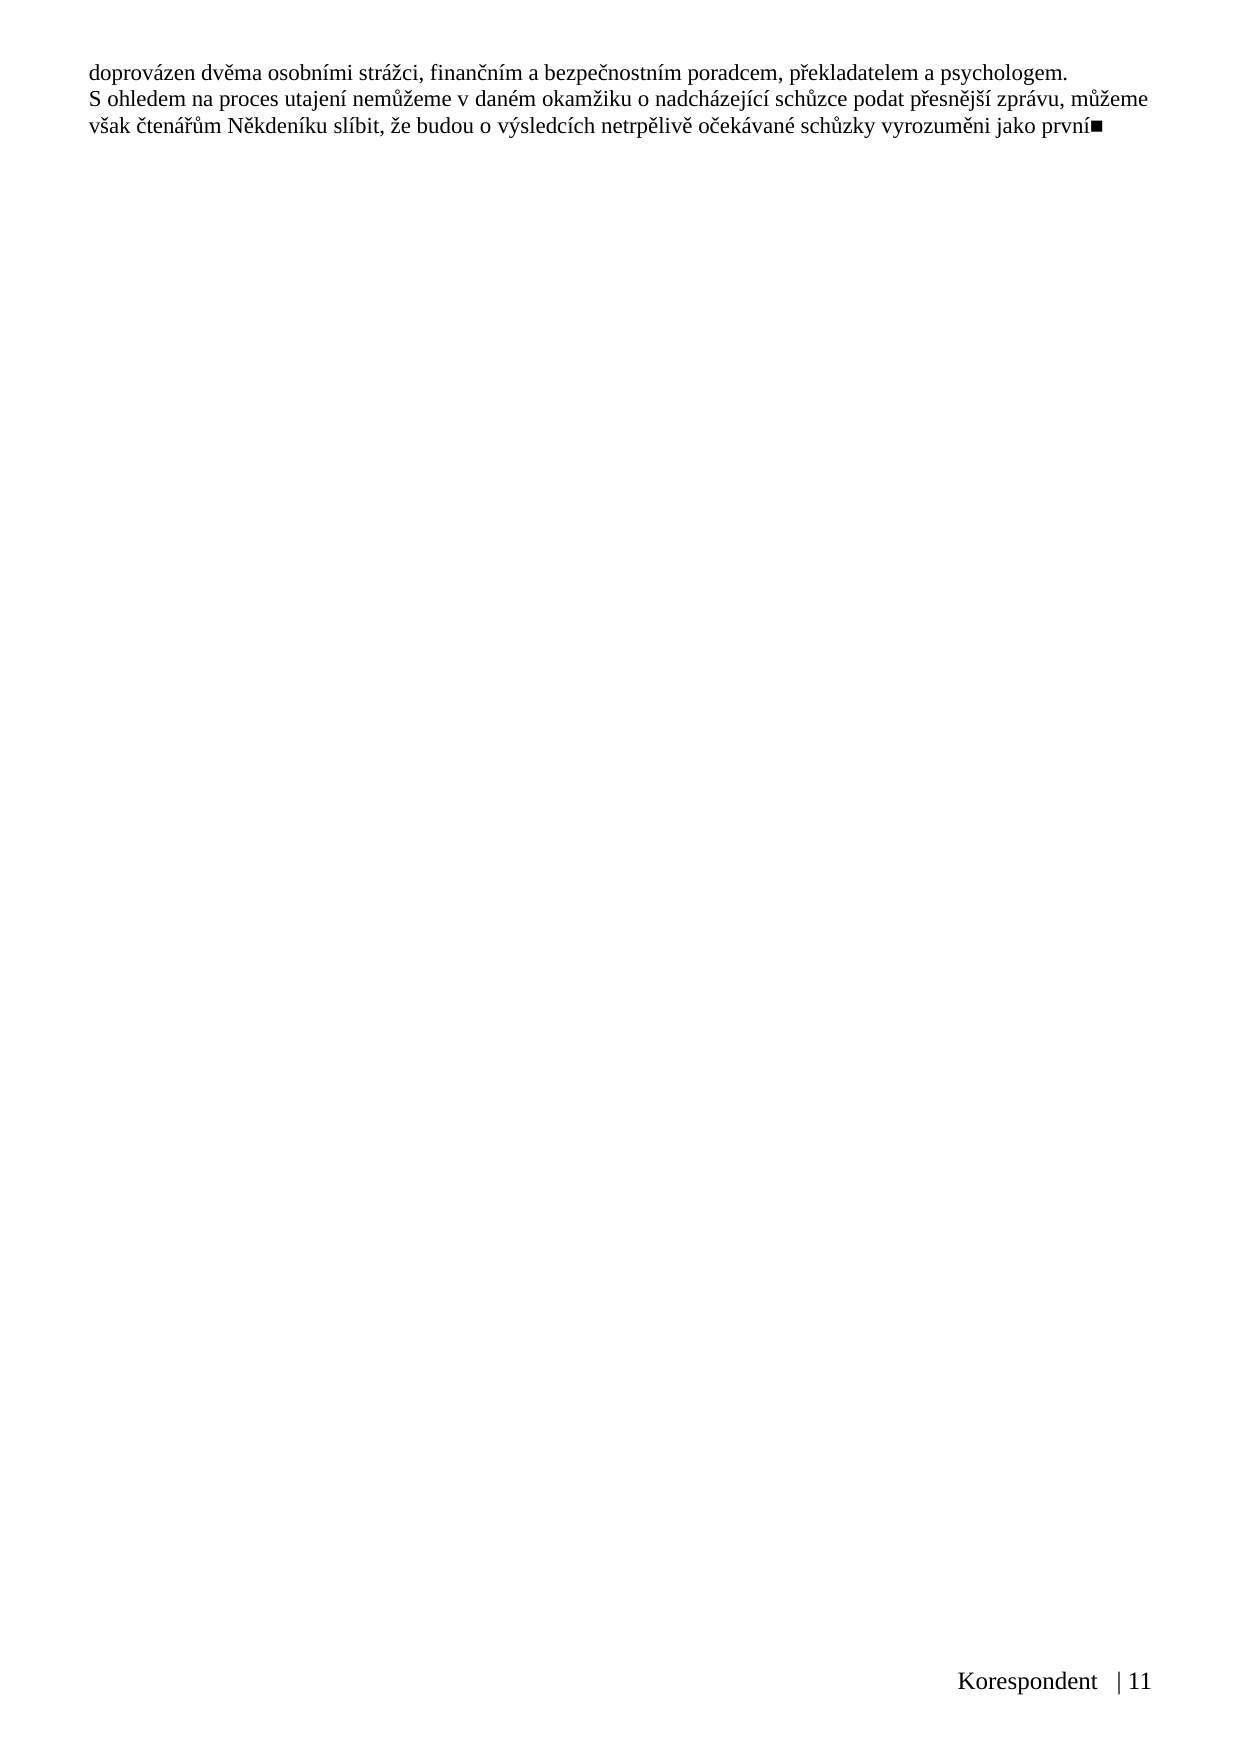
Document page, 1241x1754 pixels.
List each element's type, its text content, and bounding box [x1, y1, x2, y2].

text doprovázen dvěma osobními strážci, finančním a bezpečnostním poradcem, překladatelem a psychologem. S ohledem na proces utajení nemůžeme v daném okamžiku o nadcházející schůzce podat přesnější zprávu, můžeme však čtenářům Někdeníku slíbit, že budou o výsledcích netrpělivě očekávané schůzky vyrozuměni jako první■ [88, 59, 1152, 138]
